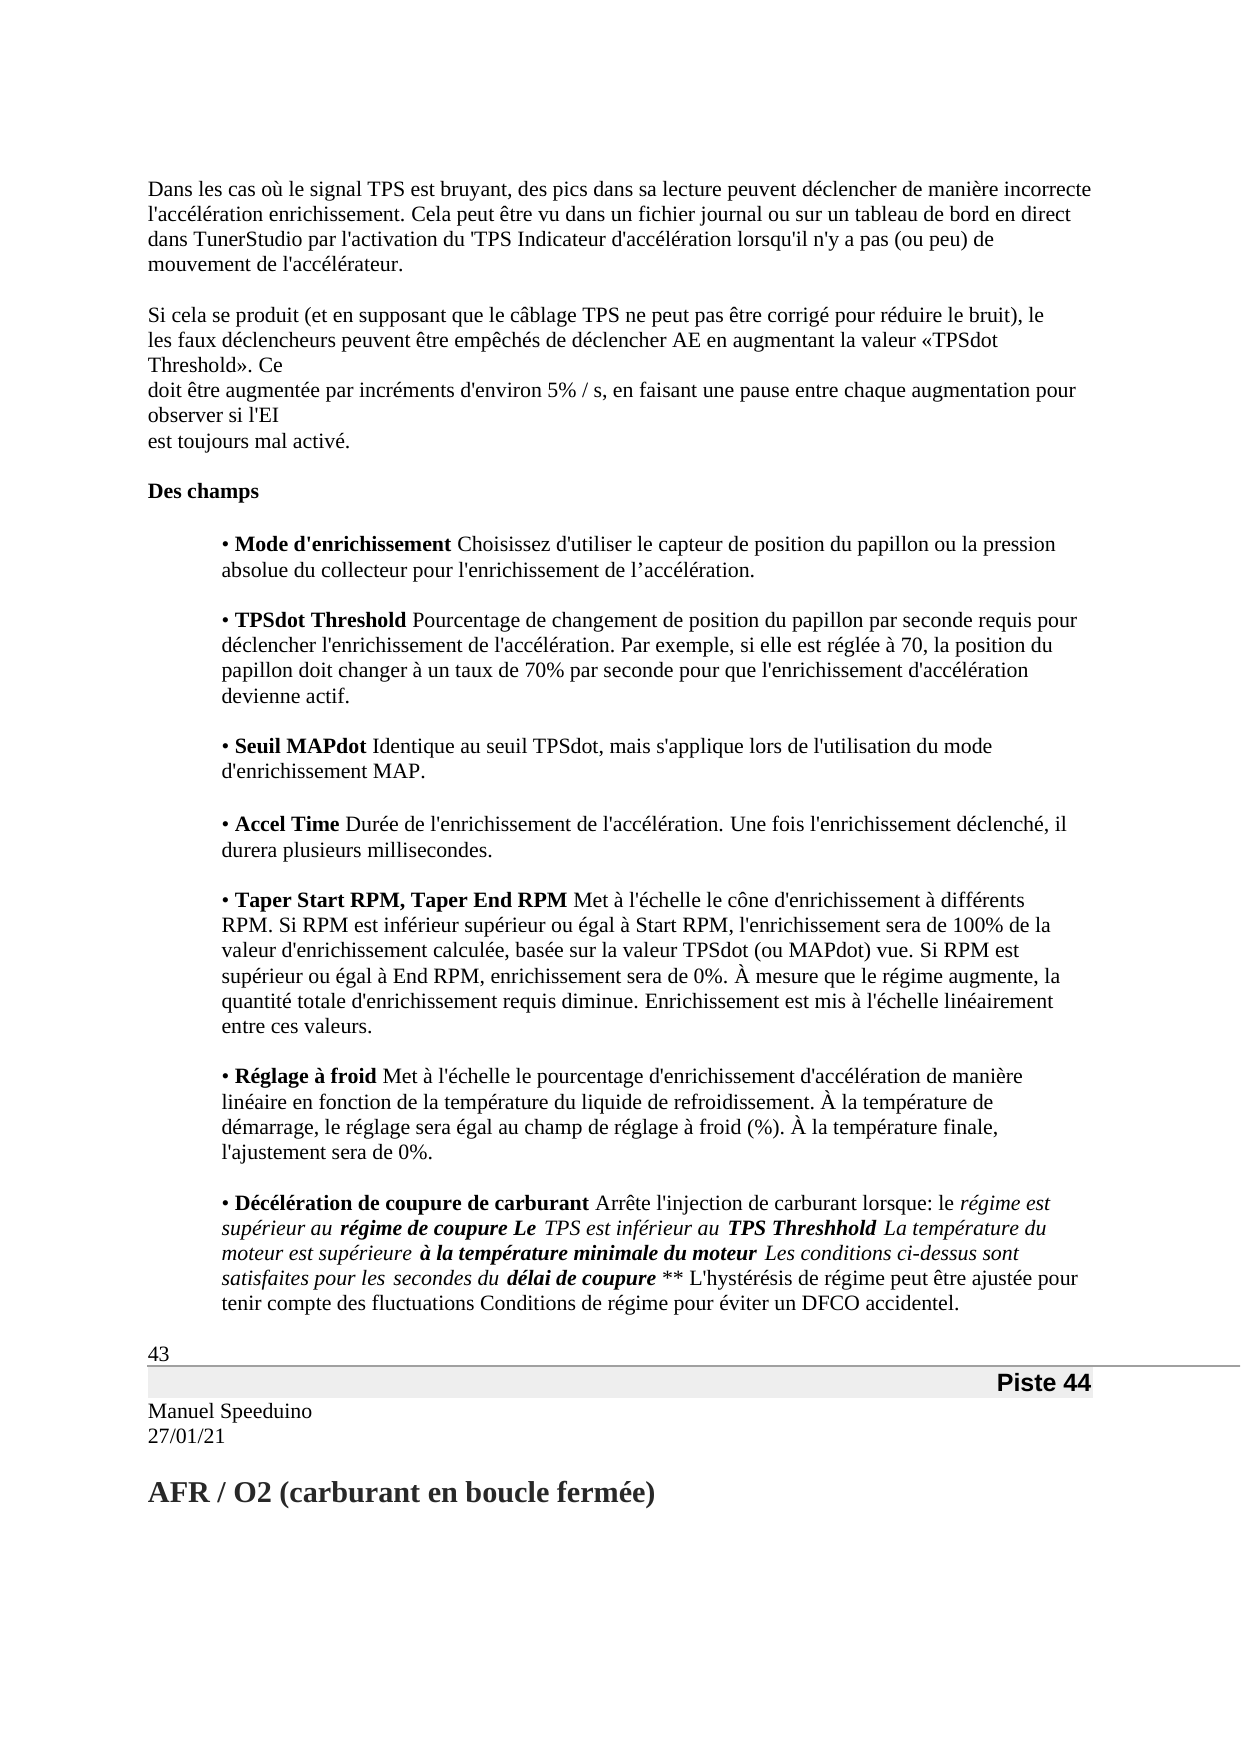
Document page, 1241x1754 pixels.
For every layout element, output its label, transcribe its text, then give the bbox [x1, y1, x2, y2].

text • Réglage à froid Met à l'échelle le pourcentage d'enrichissement d'accélération de manière linéaire en fonction de la température du liquide de refroidissement. À la température de démarrage, le réglage sera égal au champ de réglage à froid (%). À la température finale, l'ajustement sera de 0%. [221, 1063, 1093, 1164]
text 27/01/21 [148, 1423, 1093, 1449]
text les faux déclencheurs peuvent être empêchés de déclencher AE en augmentant la valeur «TPSdot Threshold». Ce [148, 327, 1093, 377]
text doit être augmentée par incréments d'environ 5% / s, en faisant une pause entre chaque augmentation pour observer si l'EI [148, 377, 1093, 428]
table_header Piste 44 [148, 1367, 1093, 1398]
text • Accel Time Durée de l'enrichissement de l'accélération. Une fois l'enrichissement déclenché, il [148, 811, 1093, 837]
text AFR / O2 (carburant en boucle fermée) [148, 1474, 1093, 1508]
text • Taper Start RPM, Taper End RPM Met à l'échelle le cône d'enrichissement à différents RPM. Si RPM est inférieur supérieur ou égal à Start RPM, l'enrichissement sera de 100% de la valeur d'enrichissement calculée, basée sur la valeur TPSdot (ou MAPdot) vue. Si RPM est supérieur ou égal à End RPM, enrichissement sera de 0%. À mesure que le régime augmente, la quantité totale d'enrichissement requis diminue. Enrichissement est mis à l'échelle linéairement entre ces valeurs. [221, 887, 1093, 1038]
text 43 [148, 1341, 1093, 1365]
text Des champs [148, 478, 1093, 503]
text durera plusieurs millisecondes. [148, 837, 1093, 862]
text • TPSdot Threshold Pourcentage de changement de position du papillon par seconde requis pour déclencher l'enrichissement de l'accélération. Par exemple, si elle est réglée à 70, la position du papillon doit changer à un taux de 70% par seconde pour que l'enrichissement d'accélération devienne actif. [221, 607, 1093, 708]
text Manuel Speeduino [148, 1398, 1093, 1423]
text • Décélération de coupure de carburant Arrête l'injection de carburant lorsque: le régime est supérieur au régime de coupure Le TPS est inférieur au TPS Threshhold La température du moteur est supérieure à la température minimale du moteur Les conditions ci-dessus sont satisfaites pour les secondes du délai de coupure ** L'hystérésis de régime peut être ajustée pour tenir compte des fluctuations Conditions de régime pour éviter un DFCO accidentel. [221, 1189, 1093, 1316]
text Si cela se produit (et en supposant que le câblage TPS ne peut pas être corrigé pour réduire le bruit), le [148, 302, 1093, 327]
text est toujours mal activé. [148, 428, 1093, 453]
text • Mode d'enrichissement Choisissez d'utiliser le capteur de position du papillon ou la pression absolue du collecteur pour l'enrichissement de l’accélération. [221, 531, 1093, 582]
text • Seuil MAPdot Identique au seuil TPSdot, mais s'applique lors de l'utilisation du mode d'enrichissement MAP. [221, 733, 1093, 783]
text Dans les cas où le signal TPS est bruyant, des pics dans sa lecture peuvent déclencher de manière incorrecte l'accélération enrichissement. Cela peut être vu dans un fichier journal ou sur un tableau de bord en direct dans TunerStudio par l'activation du 'TPS Indicateur d'accélération lorsqu'il n'y a pas (ou peu) de mouvement de l'accélérateur. [148, 176, 1093, 276]
